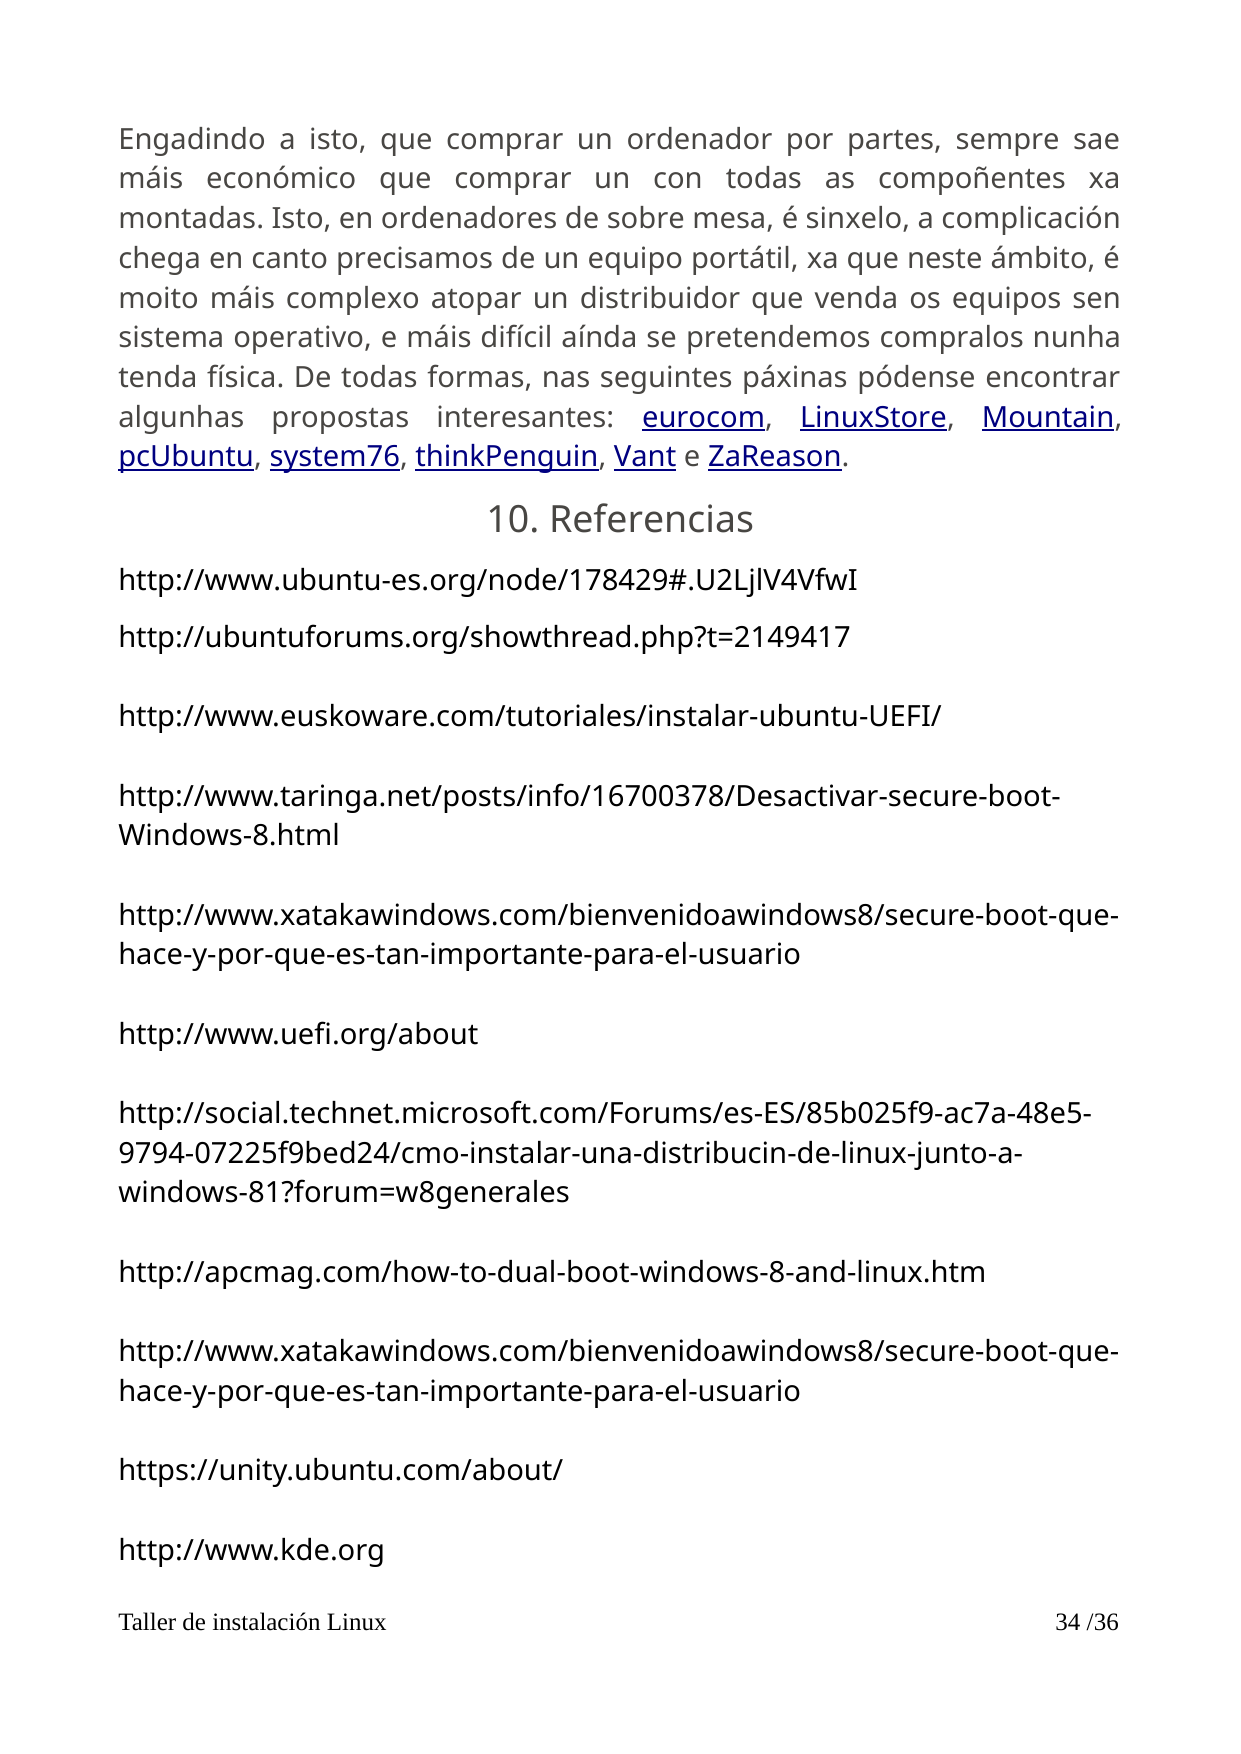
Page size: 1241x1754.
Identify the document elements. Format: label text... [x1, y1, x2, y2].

text 10. Referencias [118, 492, 1122, 543]
text http://www.taringa.net/posts/info/16700378/Desactivar-secure-boot-Windows-8.html [118, 775, 1122, 854]
text https://unity.ubuntu.com/about/ [118, 1449, 1122, 1489]
text http://www.xatakawindows.com/bienvenidoawindows8/secure-boot-que-hace-y-por-que-es-tan-importante-para-el-usuario [118, 1330, 1122, 1410]
text http://ubuntuforums.org/showthread.php?t=2149417 [118, 616, 1122, 656]
text Engadindo a isto, que comprar un ordenador por partes, sempre sae máis económico que comprar un con todas as compoñentes xa montadas. Isto, en ordenadores de sobre mesa, é sinxelo, a complicación chega en canto precisamos de un equipo portátil, xa que neste ámbito, é moito máis complexo atopar un distribuidor que venda os equipos sen sistema operativo, e máis difícil aínda se pretendemos compralos nunha tenda física. De todas formas, nas seguintes páxinas pódense encontrar algunhas propostas interesantes: eurocom, LinuxStore, Mountain, pcUbuntu, system76, thinkPenguin, Vant e ZaReason. [118, 118, 1122, 475]
text http://www.ubuntu-es.org/node/178429#.U2LjlV4VfwI [118, 560, 1122, 599]
text http://social.technet.microsoft.com/Forums/es-ES/85b025f9-ac7a-48e5-9794-07225f9bed24/cmo-instalar-una-distribucin-de-linux-junto-a-windows-81?forum=w8generales [118, 1092, 1122, 1211]
text http://www.uefi.org/about [118, 1013, 1122, 1053]
text http://www.xatakawindows.com/bienvenidoawindows8/secure-boot-que-hace-y-por-que-es-tan-importante-para-el-usuario [118, 894, 1122, 973]
text http://www.kde.org [118, 1529, 1122, 1568]
text http://apcmag.com/how-to-dual-boot-windows-8-and-linux.htm [118, 1251, 1122, 1291]
text http://www.euskoware.com/tutoriales/instalar-ubuntu-UEFI/ [118, 695, 1122, 735]
